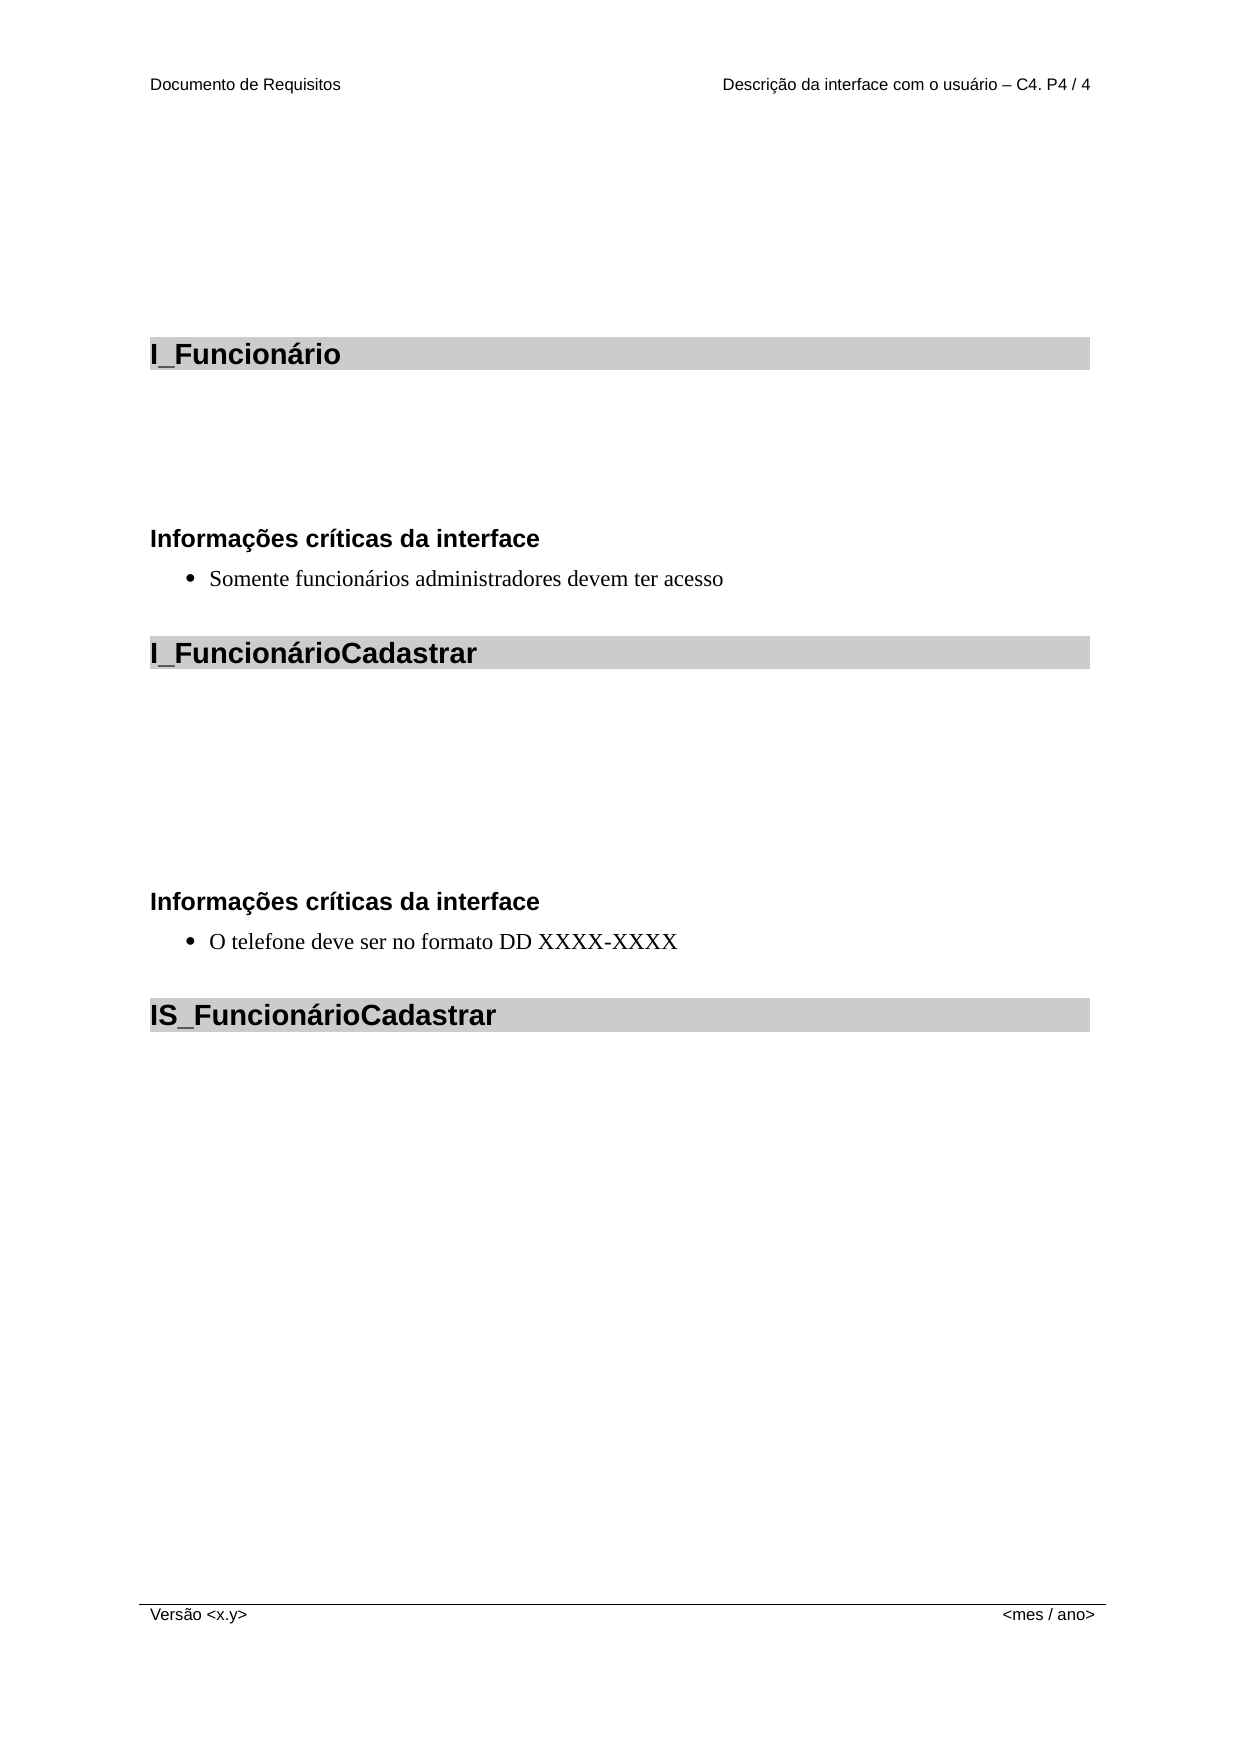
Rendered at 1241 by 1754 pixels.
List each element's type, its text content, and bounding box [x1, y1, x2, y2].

subtitle Informações críticas da interface [150, 524, 1090, 553]
list O telefone deve ser no formato DD XXXX-XXXX [186, 928, 1090, 954]
subtitle I_Funcionário [150, 337, 1090, 370]
subtitle I_FuncionárioCadastrar [150, 636, 1090, 669]
subtitle IS_FuncionárioCadastrar [150, 998, 1090, 1032]
list Somente funcionários administradores devem ter acesso [186, 566, 1090, 592]
subtitle Informações críticas da interface [150, 887, 1090, 915]
